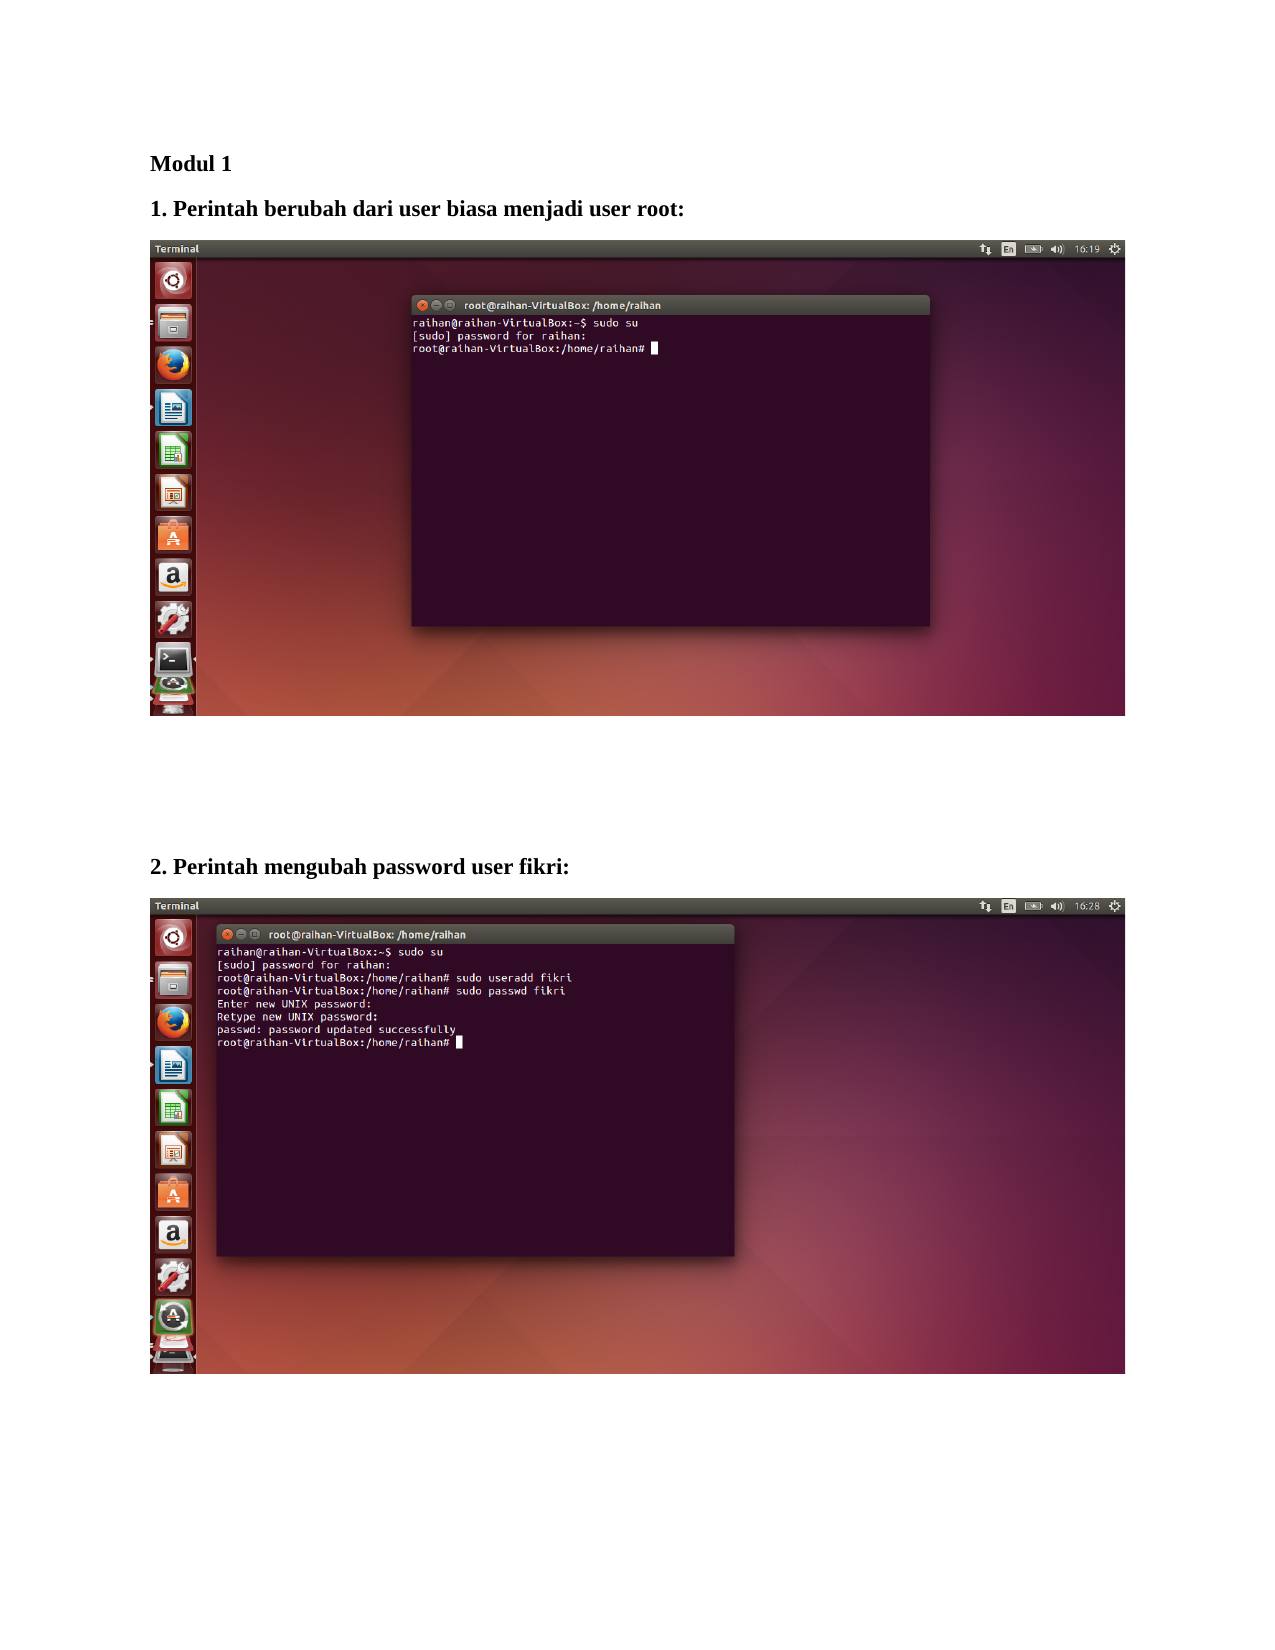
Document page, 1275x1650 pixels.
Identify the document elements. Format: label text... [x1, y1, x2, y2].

picture [150, 898, 1125, 1374]
text Modul 1 [150, 150, 1125, 176]
picture [150, 240, 1125, 716]
text 1. Perintah berubah dari user biasa menjadi user root: [150, 195, 1125, 221]
text 2. Perintah mengubah password user fikri: [150, 853, 1125, 879]
